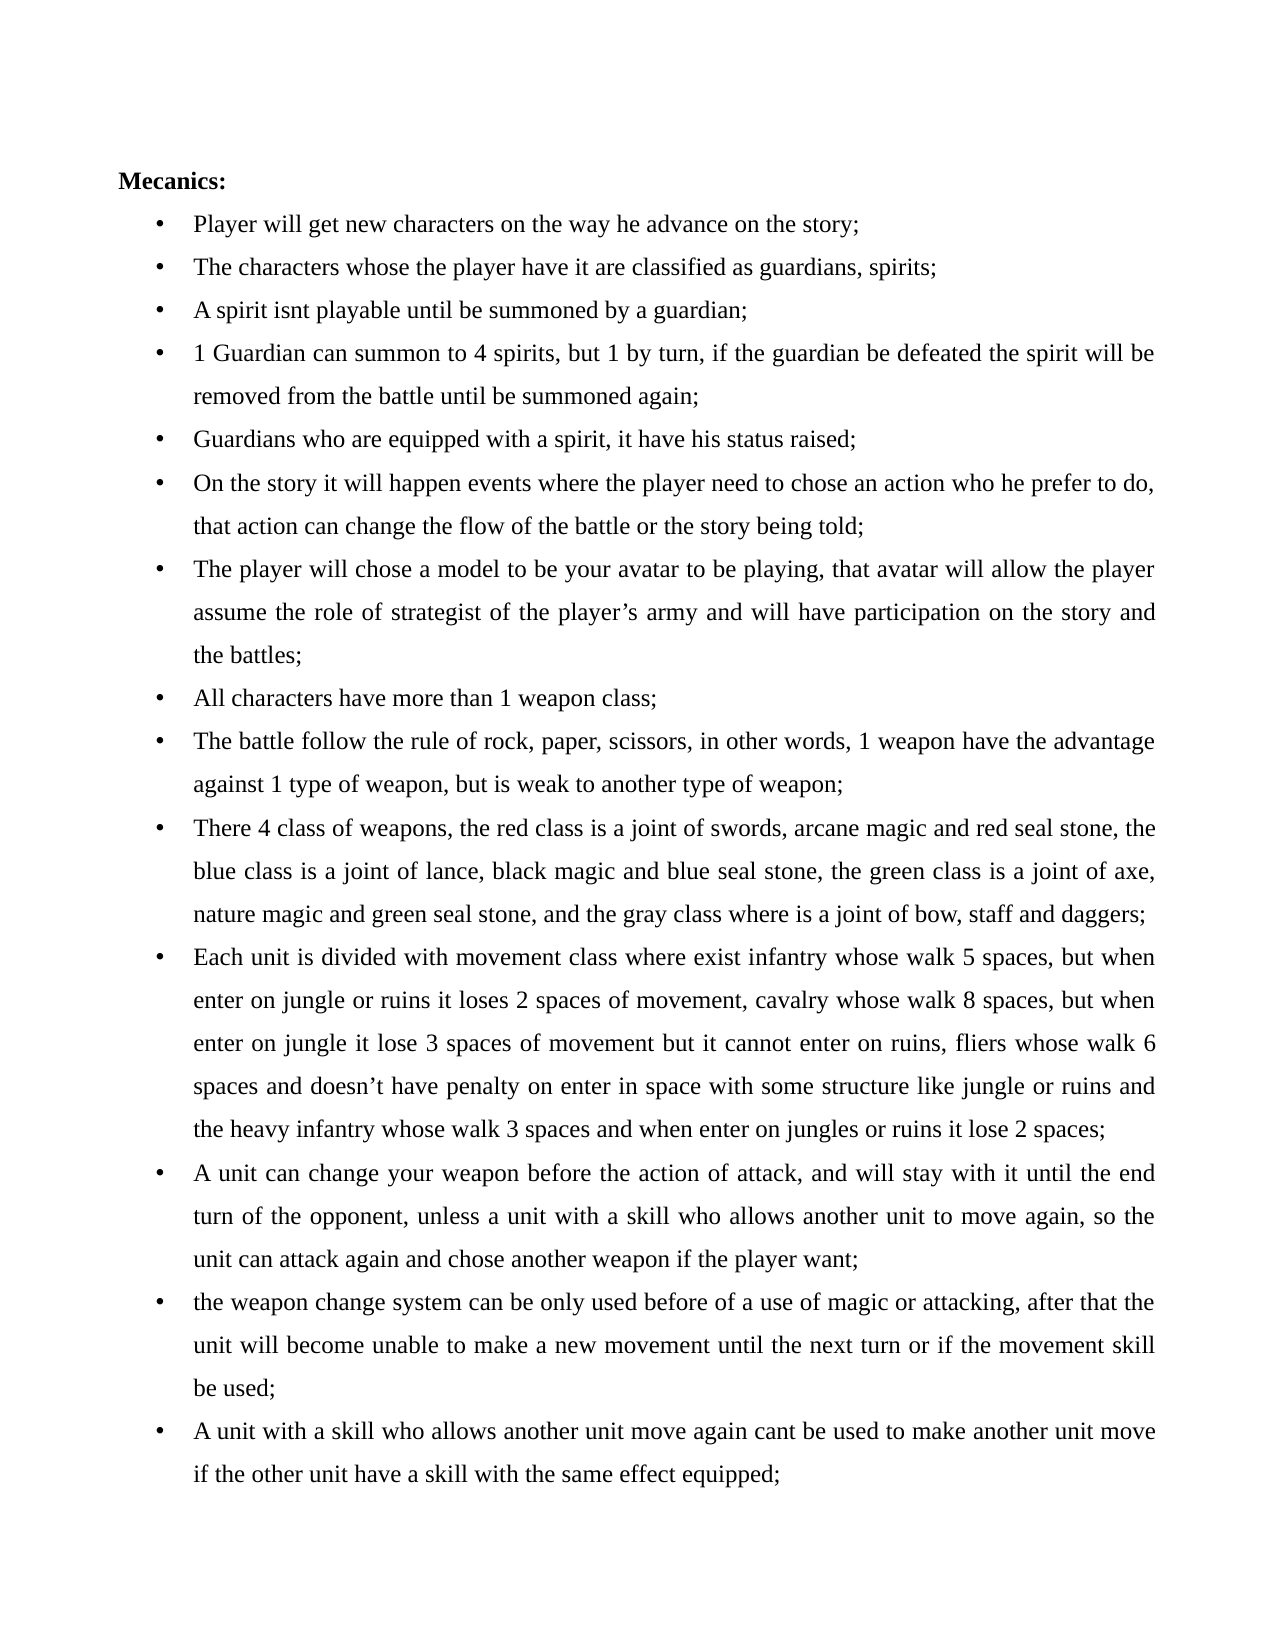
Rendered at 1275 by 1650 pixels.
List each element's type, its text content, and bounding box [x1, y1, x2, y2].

list the weapon change system can be only used before of a use of magic or attacking, after that the unit will become unable to make a new movement until the next turn or if the movement skill be used; [156, 1287, 1157, 1402]
list 1 Guardian can summon to 4 spirits, but 1 by turn, if the guardian be defeated the spirit will be removed from the battle until be summoned again; [156, 338, 1157, 410]
list The battle follow the rule of rock, paper, scissors, in other words, 1 weapon have the advantage against 1 type of weapon, but is weak to another type of weapon; [156, 726, 1157, 798]
list A unit can change your weapon before the action of attack, and will stay with it until the end turn of the opponent, unless a unit with a skill who allows another unit to move again, so the unit can attack again and chose another weapon if the player want; [156, 1158, 1157, 1273]
list A unit with a skill who allows another unit move again cant be used to make another unit move if the other unit have a skill with the same effect equipped; [156, 1416, 1157, 1488]
list The player will chose a model to be your avatar to be playing, that avatar will allow the player assume the role of strategist of the player’s army and will have participation on the story and the battles; [156, 554, 1157, 669]
list On the story it will happen events where the player need to chose an action who he prefer to do, that action can change the flow of the battle or the story being told; [156, 468, 1157, 539]
list Guardians who are equipped with a spirit, it have his status raised; [156, 424, 1157, 453]
list A spirit isnt playable until be summoned by a guardian; [156, 295, 1157, 324]
list There 4 class of weapons, the red class is a joint of swords, arcane magic and red seal stone, the blue class is a joint of lance, black magic and blue seal stone, the green class is a joint of axe, nature magic and green seal stone, and the gray class where is a joint of bow, staff and daggers; [156, 813, 1157, 928]
list All characters have more than 1 weapon class; [156, 683, 1157, 712]
list Each unit is divided with movement class where exist infantry whose walk 5 spaces, but when enter on jungle or ruins it loses 2 spaces of movement, cavalry whose walk 8 spaces, but when enter on jungle it lose 3 spaces of movement but it cannot enter on ruins, fliers whose walk 6 spaces and doesn’t have penalty on enter in space with some structure like jungle or ruins and the heavy infantry whose walk 3 spaces and when enter on jungles or ruins it lose 2 spaces; [156, 942, 1157, 1143]
list Player will get new characters on the way he advance on the story; [156, 209, 1157, 238]
text Mecanics: [118, 166, 1157, 194]
list The characters whose the player have it are classified as guardians, spirits; [156, 252, 1157, 281]
